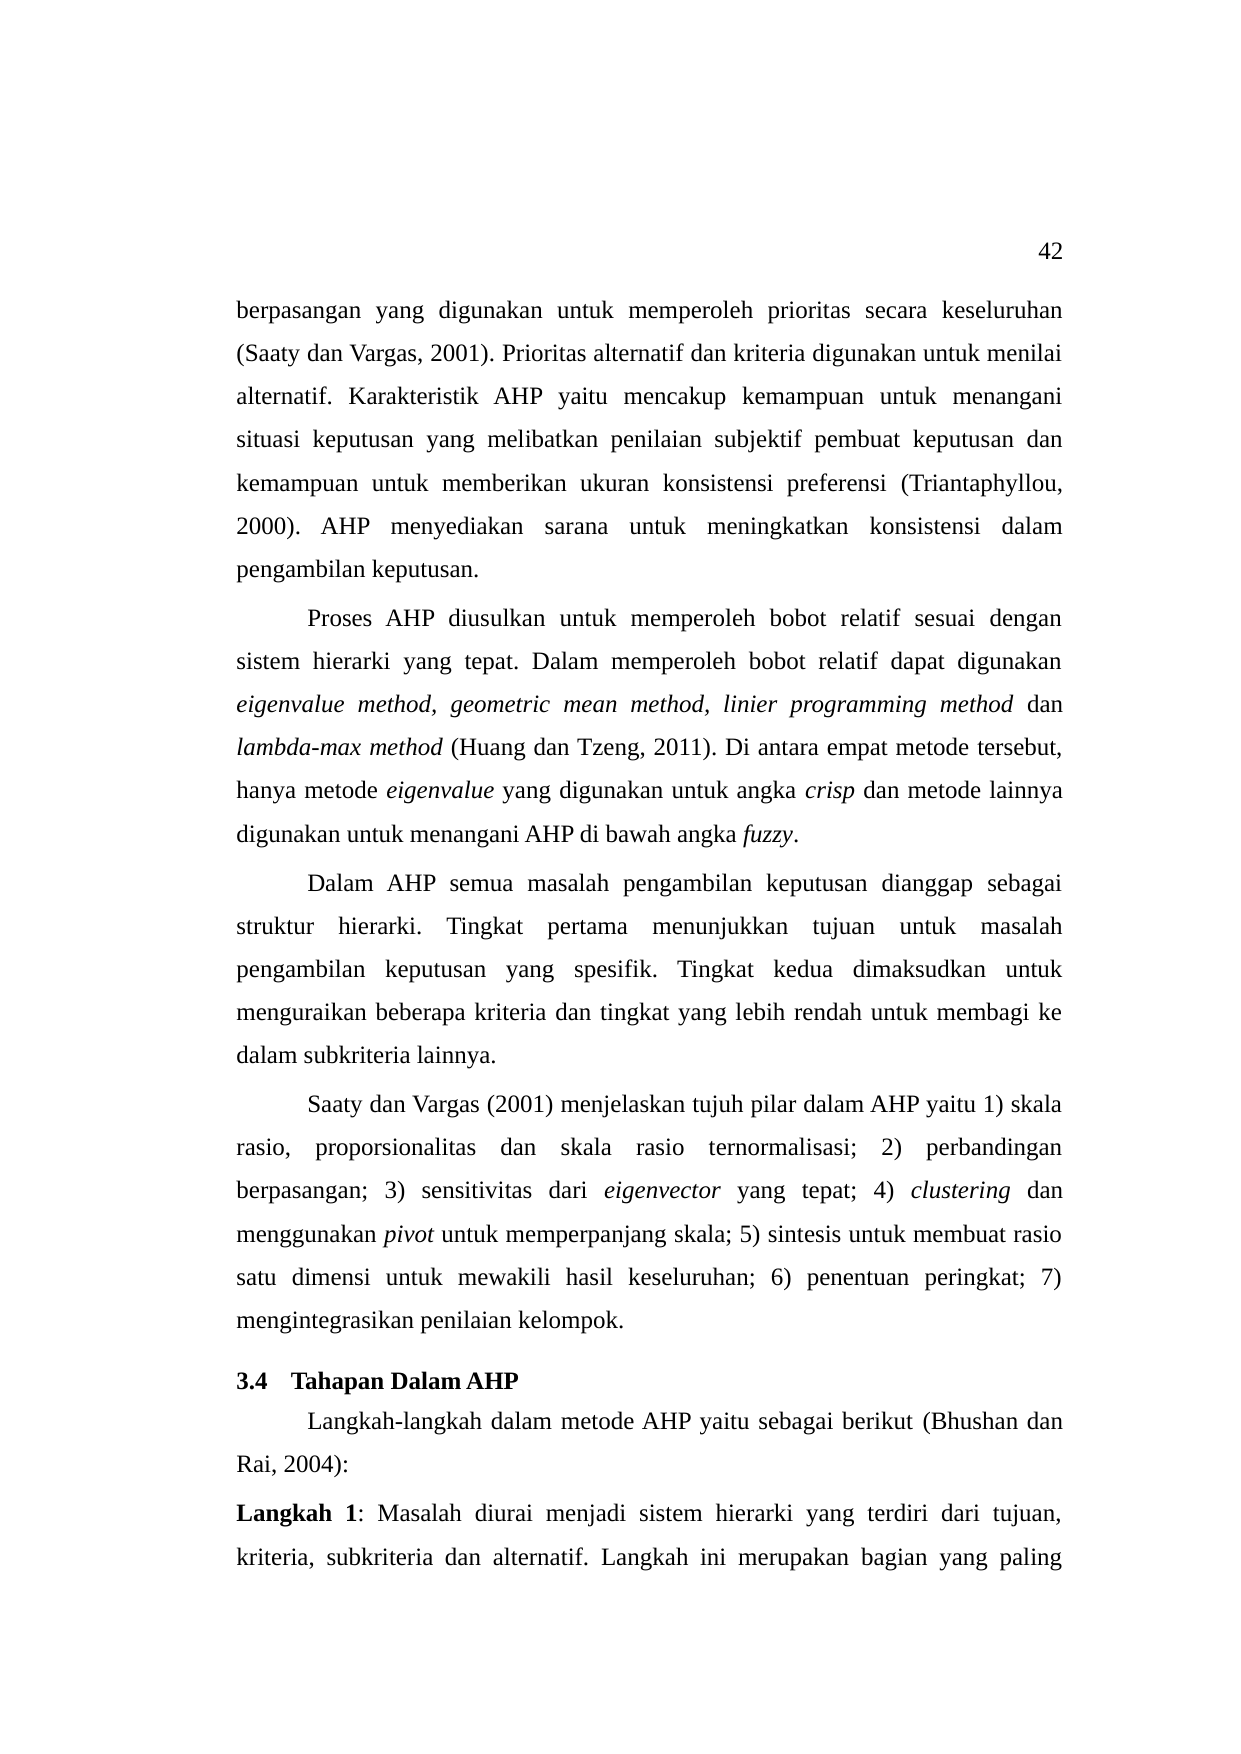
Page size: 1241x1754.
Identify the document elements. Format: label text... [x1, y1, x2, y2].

subtitle Tahapan dalam AHP [236, 1366, 1063, 1394]
text berpasangan yang digunakan untuk memperoleh prioritas secara keseluruhan (Saaty dan Vargas, 2001). Prioritas alternatif dan kriteria digunakan untuk menilai alternatif. Karakteristik AHP yaitu mencakup kemampuan untuk menangani situasi keputusan yang melibatkan penilaian subjektif pembuat keputusan dan kemampuan untuk memberikan ukuran konsistensi preferensi (Triantaphyllou, 2000). AHP menyediakan sarana untuk meningkatkan konsistensi dalam pengambilan keputusan. [236, 295, 1063, 583]
text Langkah 1: Masalah diurai menjadi sistem hierarki yang terdiri dari tujuan, kriteria, subkriteria dan alternatif. Langkah ini merupakan bagian yang paling [236, 1498, 1063, 1570]
text Dalam AHP semua masalah pengambilan keputusan dianggap sebagai struktur hierarki. Tingkat pertama menunjukkan tujuan untuk masalah pengambilan keputusan yang spesifik. Tingkat kedua dimaksudkan untuk menguraikan beberapa kriteria dan tingkat yang lebih rendah untuk membagi ke dalam subkriteria lainnya. [236, 868, 1063, 1069]
text Proses AHP diusulkan untuk memperoleh bobot relatif sesuai dengan sistem hierarki yang tepat. Dalam memperoleh bobot relatif dapat digunakan eigenvalue method, geometric mean method, linier programming method dan lambda-max method (Huang dan Tzeng, 2011). Di antara empat metode tersebut, hanya metode eigenvalue yang digunakan untuk angka crisp dan metode lainnya digunakan untuk menangani AHP di bawah angka fuzzy. [236, 603, 1063, 847]
text Langkah-langkah dalam metode AHP yaitu sebagai berikut (Bhushan dan Rai, 2004): [236, 1406, 1063, 1478]
text Saaty dan Vargas (2001) menjelaskan tujuh pilar dalam AHP yaitu 1) skala rasio, proporsionalitas dan skala rasio ternormalisasi; 2) perbandingan berpasangan; 3) sensitivitas dari eigenvector yang tepat; 4) clustering dan menggunakan pivot untuk memperpanjang skala; 5) sintesis untuk membuat rasio satu dimensi untuk mewakili hasil keseluruhan; 6) penentuan peringkat; 7) mengintegrasikan penilaian kelompok. [236, 1089, 1063, 1334]
